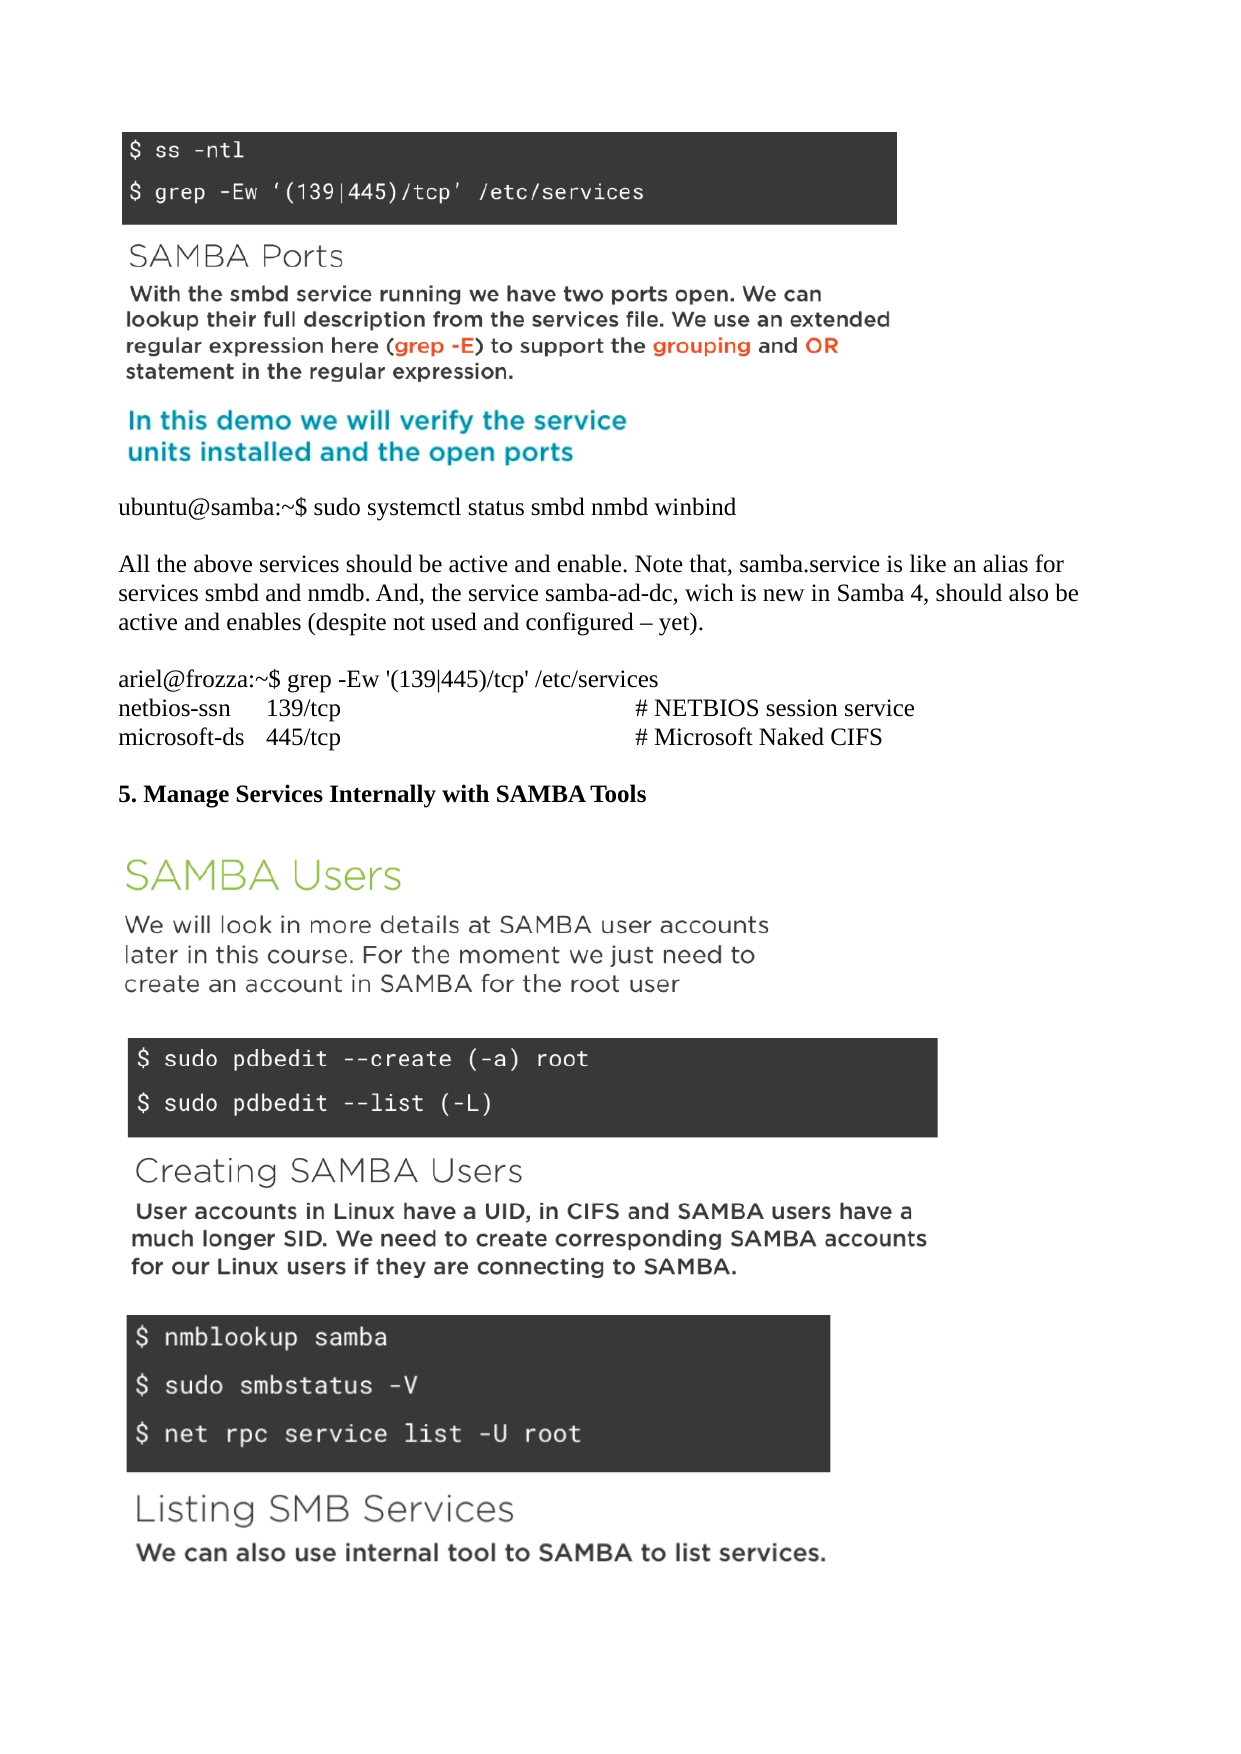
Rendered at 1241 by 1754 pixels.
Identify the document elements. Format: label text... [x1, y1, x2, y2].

picture [121, 405, 641, 471]
text All the above services should be active and enable. Note that, samba.service is like an alias for services smbd and nmdb. And, the service samba-ad-dc, wich is new in Samba 4, should also be active and enables (despite not used and configured – yet). [118, 549, 1122, 636]
picture [118, 851, 780, 1005]
text microsoft-ds 445/tcp # Microsoft Naked CIFS [118, 722, 1122, 751]
text netbios-ssn 139/tcp # NETBIOS session service [118, 693, 1122, 722]
picture [127, 1038, 938, 1288]
text ariel@frozza:~$ grep -Ew '(139|445)/tcp' /etc/services [118, 664, 1122, 693]
picture [122, 132, 897, 391]
text 5. Manage Services Internally with SAMBA Tools [118, 779, 1122, 808]
text ubuntu@samba:~$ sudo systemctl status smbd nmbd winbind [118, 492, 1122, 521]
picture [126, 1315, 831, 1577]
